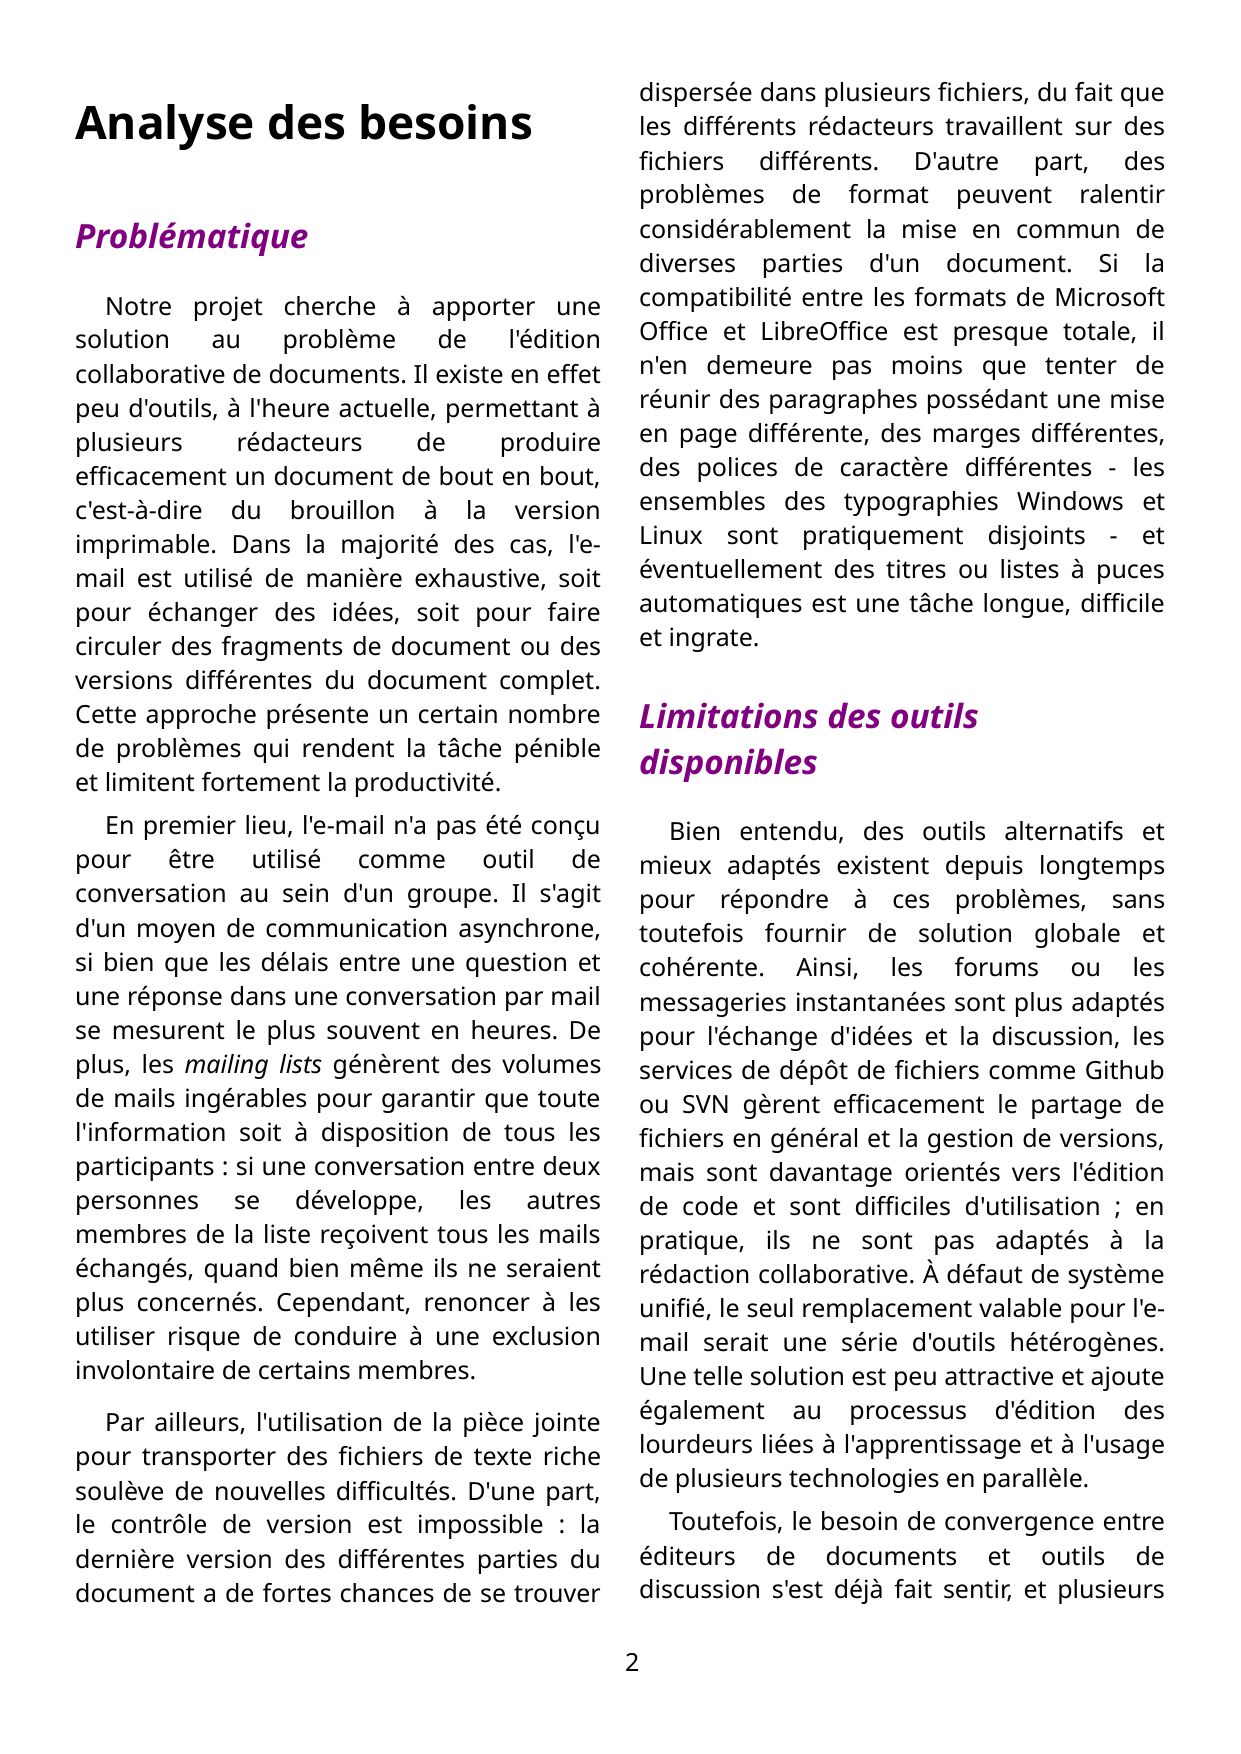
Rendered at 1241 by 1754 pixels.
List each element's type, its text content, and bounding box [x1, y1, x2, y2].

text dispersée dans plusieurs fichiers, du fait que les différents rédacteurs travaillent sur des fichiers différents. D'autre part, des problèmes de format peuvent ralentir considérablement la mise en commun de diverses parties d'un document. Si la compatibilité entre les formats de Microsoft Office et LibreOffice est presque totale, il n'en demeure pas moins que tenter de réunir des paragraphes possédant une mise en page différente, des marges différentes, des polices de caractère différentes - les ensembles des typographies Windows et Linux sont pratiquement disjoints - et éventuellement des titres ou listes à puces automatiques est une tâche longue, difficile et ingrate. [639, 75, 1166, 654]
text En premier lieu, l'e-mail n'a pas été conçu pour être utilisé comme outil de conversation au sein d'un groupe. Il s'agit d'un moyen de communication asynchrone, si bien que les délais entre une question et une réponse dans une conversation par mail se mesurent le plus souvent en heures. De plus, les mailing lists génèrent des volumes de mails ingérables pour garantir que toute l'information soit à disposition de tous les participants : si une conversation entre deux personnes se développe, les autres membres de la liste reçoivent tous les mails échangés, quand bien même ils ne seraient plus concernés. Cependant, renoncer à les utiliser risque de conduire à une exclusion involontaire de certains membres. [75, 808, 601, 1387]
subtitle Analyse des besoins [75, 90, 601, 153]
text Bien entendu, des outils alternatifs et mieux adaptés existent depuis longtemps pour répondre à ces problèmes, sans toutefois fournir de solution globale et cohérente. Ainsi, les forums ou les messageries instantanées sont plus adaptés pour l'échange d'idées et la discussion, les services de dépôt de fichiers comme Github ou SVN gèrent efficacement le partage de fichiers en général et la gestion de versions, mais sont davantage orientés vers l'édition de code et sont difficiles d'utilisation ; en pratique, ils ne sont pas adaptés à la rédaction collaborative. À défaut de système unifié, le seul remplacement valable pour l'e-mail serait une série d'outils hétérogènes. Une telle solution est peu attractive et ajoute également au processus d'édition des lourdeurs liées à l'apprentissage et à l'usage de plusieurs technologies en parallèle. [639, 814, 1166, 1495]
text Par ailleurs, l'utilisation de la pièce jointe pour transporter des fichiers de texte riche soulève de nouvelles difficultés. D'une part, le contrôle de version est impossible : la dernière version des différentes parties du document a de fortes chances de se trouver [75, 1405, 601, 1609]
subtitle Problématique [75, 213, 601, 258]
subtitle Limitations des outils disponibles [639, 693, 1166, 784]
text Toutefois, le besoin de convergence entre éditeurs de documents et outils de discussion s'est déjà fait sentir, et plusieurs [639, 1504, 1166, 1606]
text Notre projet cherche à apporter une solution au problème de l'édition collaborative de documents. Il existe en effet peu d'outils, à l'heure actuelle, permettant à plusieurs rédacteurs de produire efficacement un document de bout en bout, c'est-à-dire du brouillon à la version imprimable. Dans la majorité des cas, l'e-mail est utilisé de manière exhaustive, soit pour échanger des idées, soit pour faire circuler des fragments de document ou des versions différentes du document complet. Cette approche présente un certain nombre de problèmes qui rendent la tâche pénible et limitent fortement la productivité. [75, 288, 601, 799]
